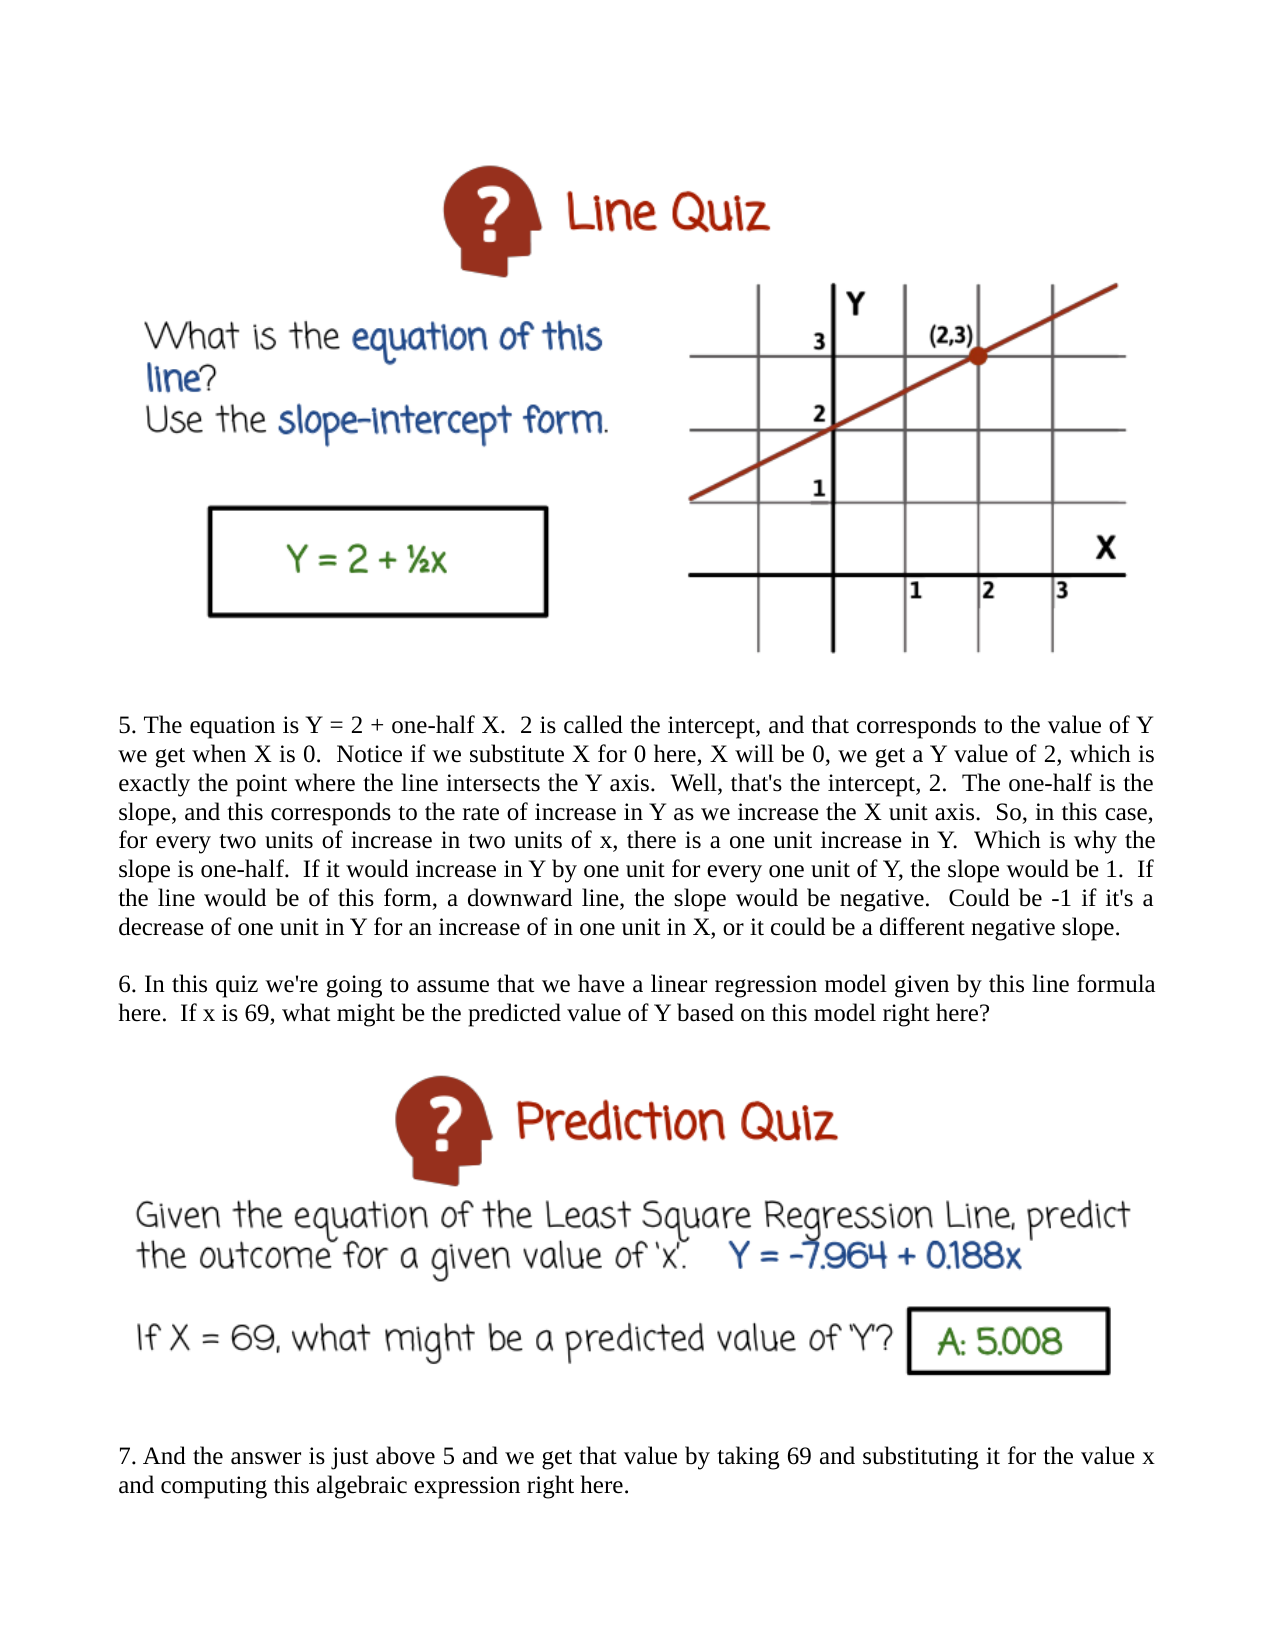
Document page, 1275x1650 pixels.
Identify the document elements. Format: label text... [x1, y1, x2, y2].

picture [118, 146, 1157, 682]
picture [118, 1055, 1157, 1413]
text 6. In this quiz we're going to assume that we have a linear regression model given by this line formula here. If x is 69, what might be the predicted value of Y based on this model right here? [118, 969, 1157, 1027]
text 5. The equation is Y = 2 + one-half X. 2 is called the intercept, and that corresponds to the value of Y we get when X is 0. Notice if we substitute X for 0 here, X will be 0, we get a Y value of 2, which is exactly the point where the line intersects the Y axis. Well, that's the intercept, 2. The one-half is the slope, and this corresponds to the rate of increase in Y as we increase the X unit axis. So, in this case, for every two units of increase in two units of x, there is a one unit increase in Y. Which is why the slope is one-half. If it would increase in Y by one unit for every one unit of Y, the slope would be 1. If the line would be of this form, a downward line, the slope would be negative. Could be -1 if it's a decrease of one unit in Y for an increase of in one unit in X, or it could be a different negative slope. [118, 711, 1157, 941]
text 7. And the answer is just above 5 and we get that value by taking 69 and substituting it for the value x and computing this algebraic expression right here. [118, 1441, 1157, 1499]
